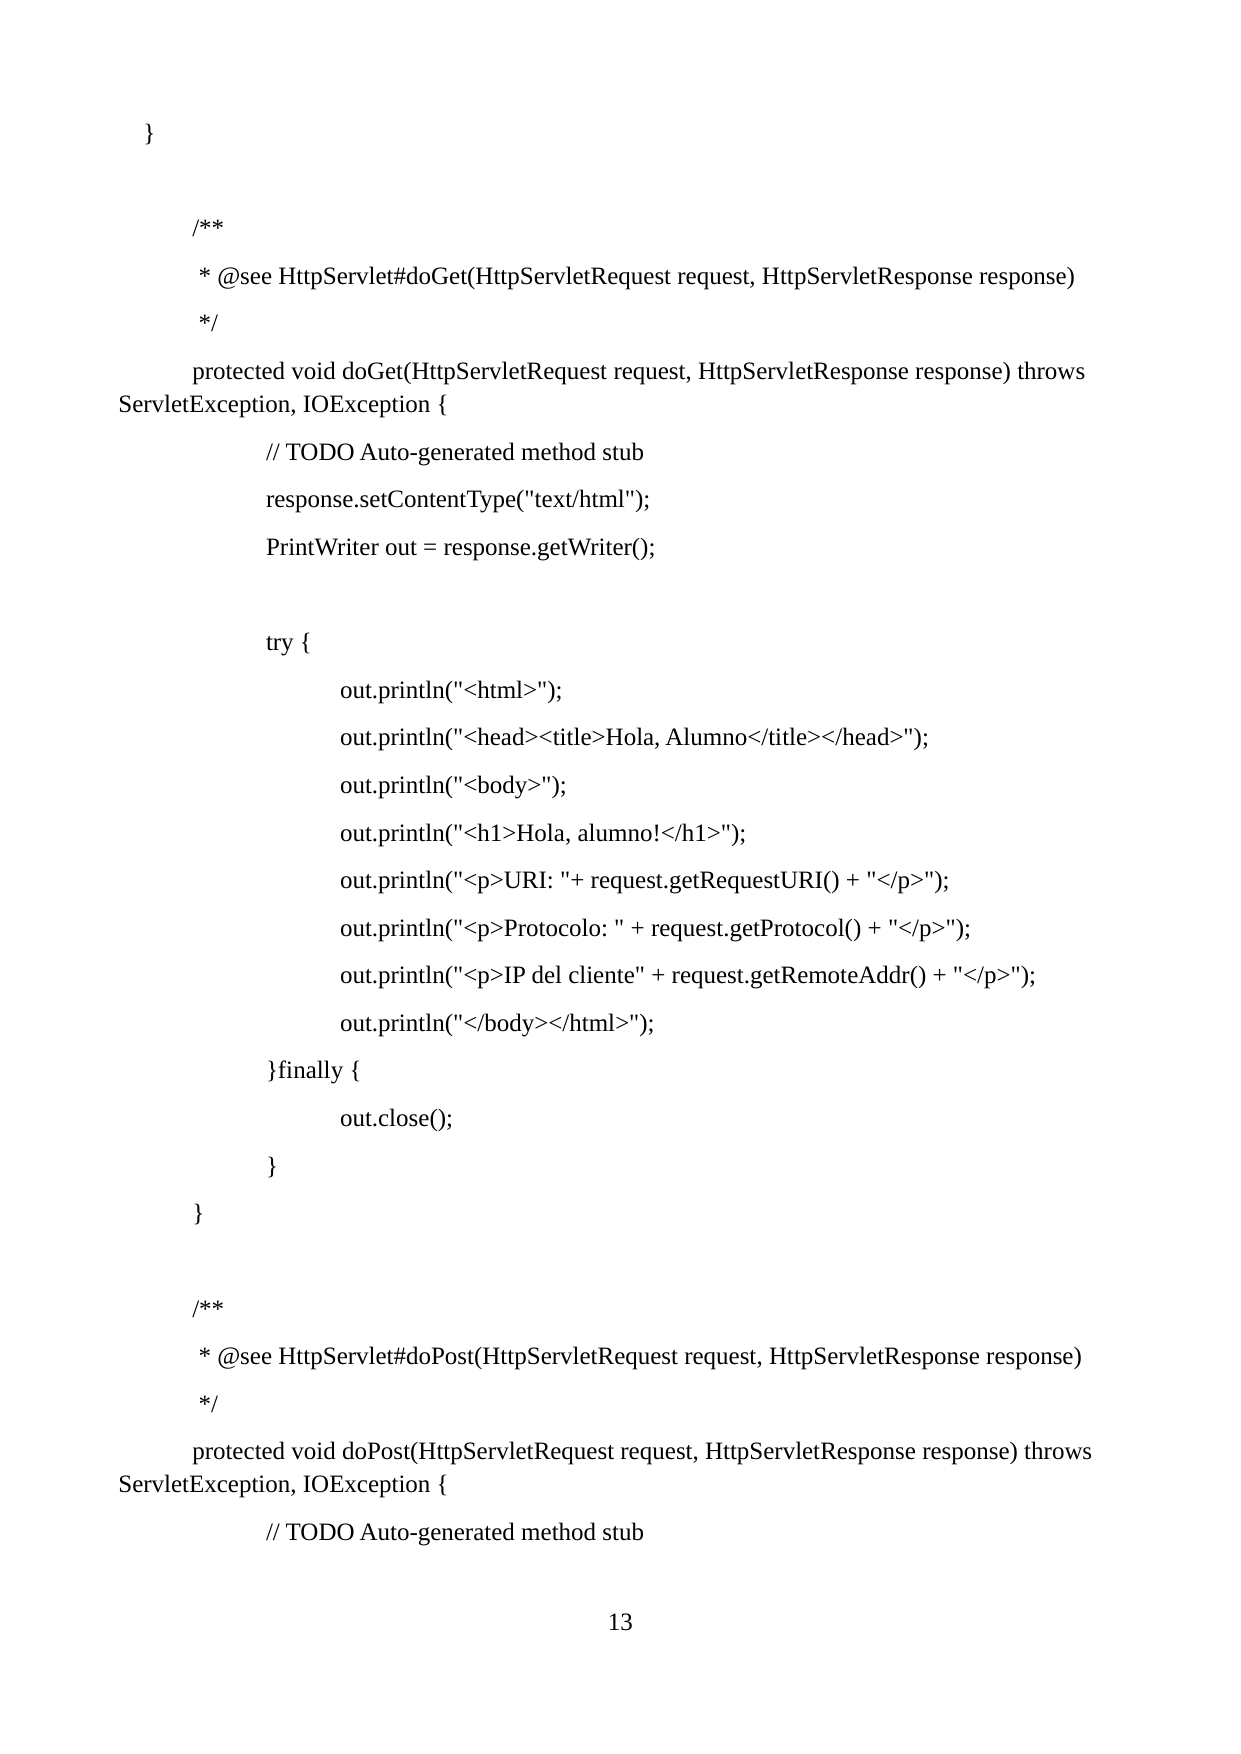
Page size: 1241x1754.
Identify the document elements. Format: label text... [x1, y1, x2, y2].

text // TODO Auto-generated method stub [118, 437, 1122, 466]
text // TODO Auto-generated method stub [118, 1517, 1122, 1546]
text /** [118, 213, 1122, 242]
text response.setContentType("text/html"); [118, 484, 1122, 513]
text out.println("<p>URI: "+ request.getRequestURI() + "</p>"); [118, 865, 1122, 894]
text protected void doGet(HttpServletRequest request, HttpServletResponse response) throws ServletException, IOException { [118, 356, 1122, 418]
text out.println("<head><title>Hola, Alumno</title></head>"); [118, 722, 1122, 751]
text out.println("</body></html>"); [118, 1008, 1122, 1037]
text protected void doPost(HttpServletRequest request, HttpServletResponse response) throws ServletException, IOException { [118, 1436, 1122, 1498]
text }finally { [118, 1056, 1122, 1084]
text try { [118, 627, 1122, 656]
text } [118, 1198, 1122, 1227]
text out.println("<html>"); [118, 675, 1122, 703]
text PrintWriter out = response.getWriter(); [118, 532, 1122, 561]
text out.println("<p>Protocolo: " + request.getProtocol() + "</p>"); [118, 913, 1122, 942]
text out.println("<h1>Hola, alumno!</h1>"); [118, 818, 1122, 846]
text out.println("<p>IP del cliente" + request.getRemoteAddr() + "</p>"); [118, 960, 1122, 989]
text /** [118, 1294, 1122, 1322]
text * @see HttpServlet#doPost(HttpServletRequest request, HttpServletResponse response) [118, 1341, 1122, 1370]
text out.close(); [118, 1103, 1122, 1132]
text out.println("<body>"); [118, 770, 1122, 799]
text } [118, 118, 1122, 147]
text */ [118, 1389, 1122, 1418]
text } [118, 1151, 1122, 1179]
text * @see HttpServlet#doGet(HttpServletRequest request, HttpServletResponse response) [118, 261, 1122, 290]
text */ [118, 308, 1122, 337]
